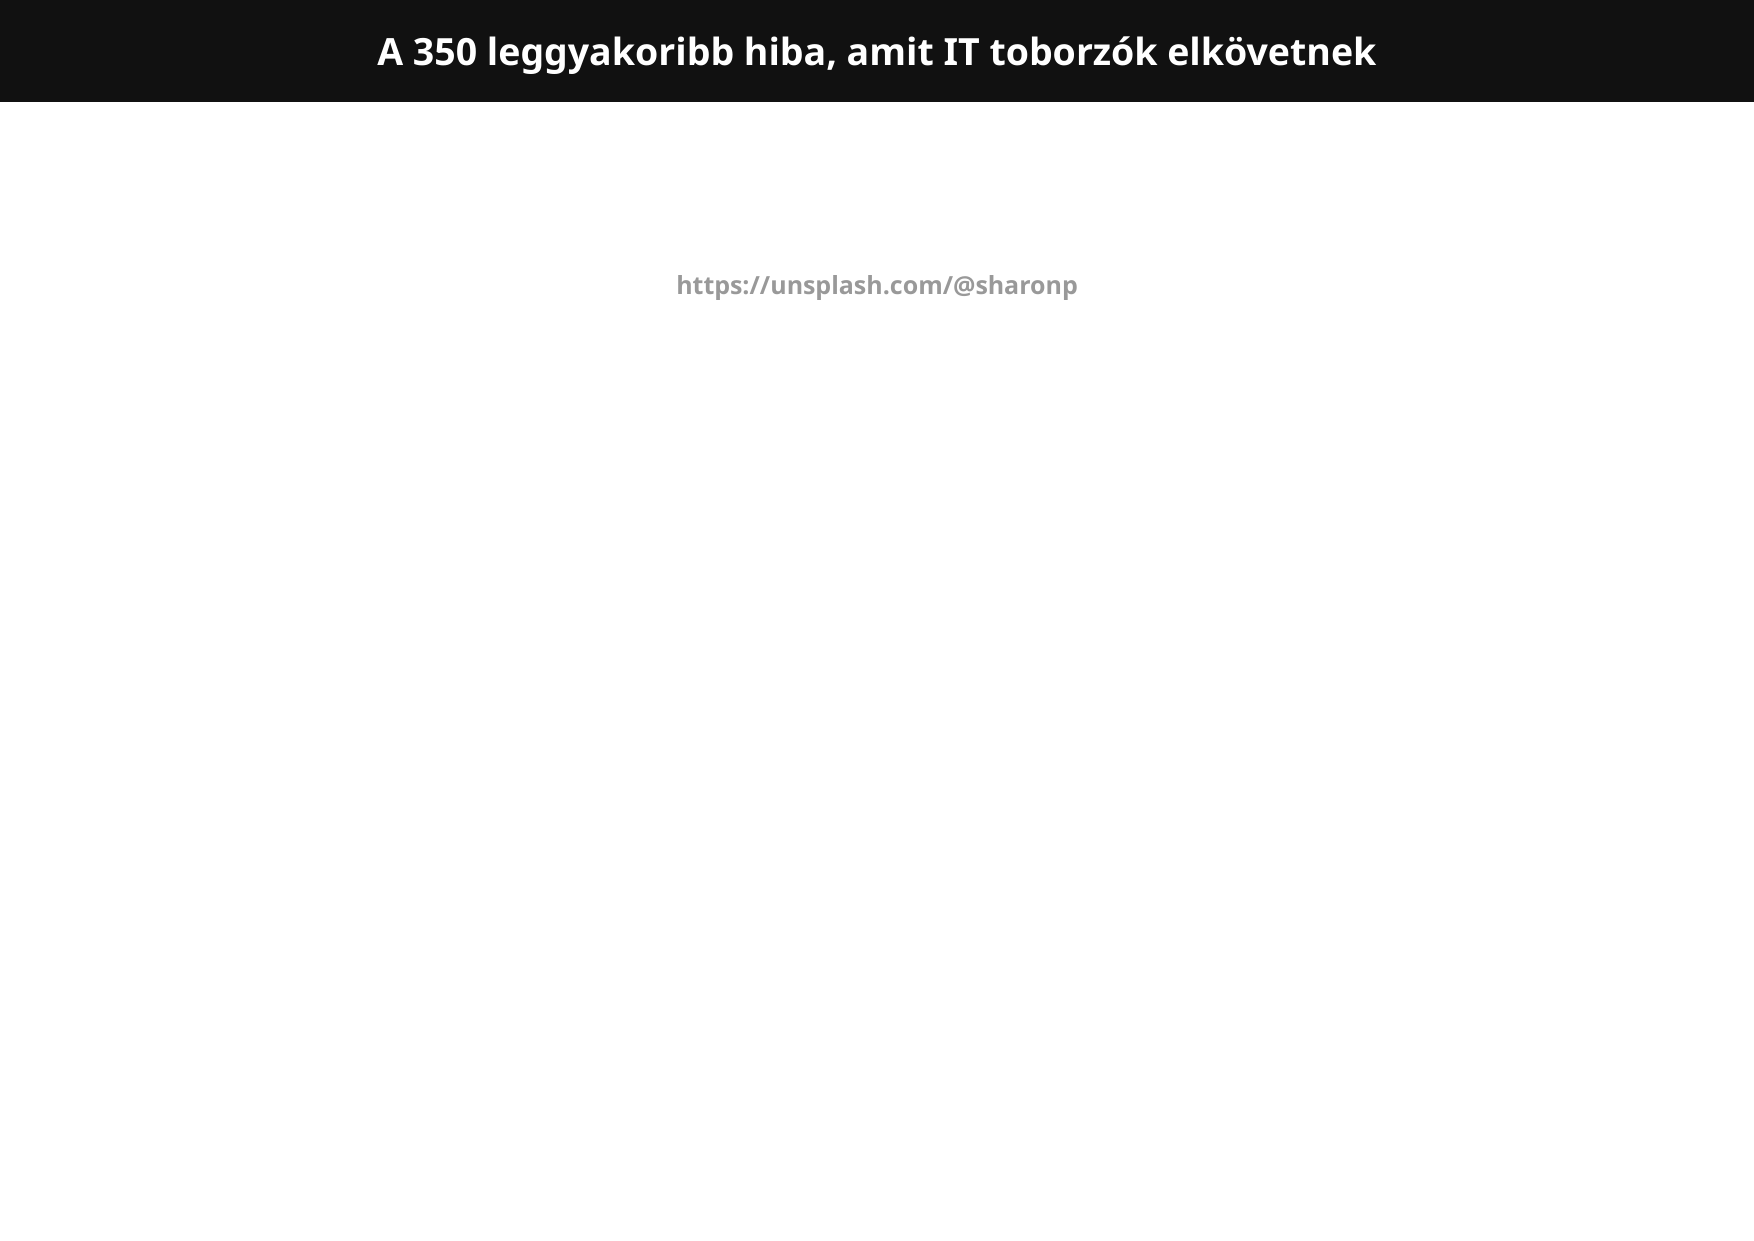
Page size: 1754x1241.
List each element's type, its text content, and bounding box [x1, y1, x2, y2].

text https://unsplash.com/@sharonp [0, 268, 1754, 302]
